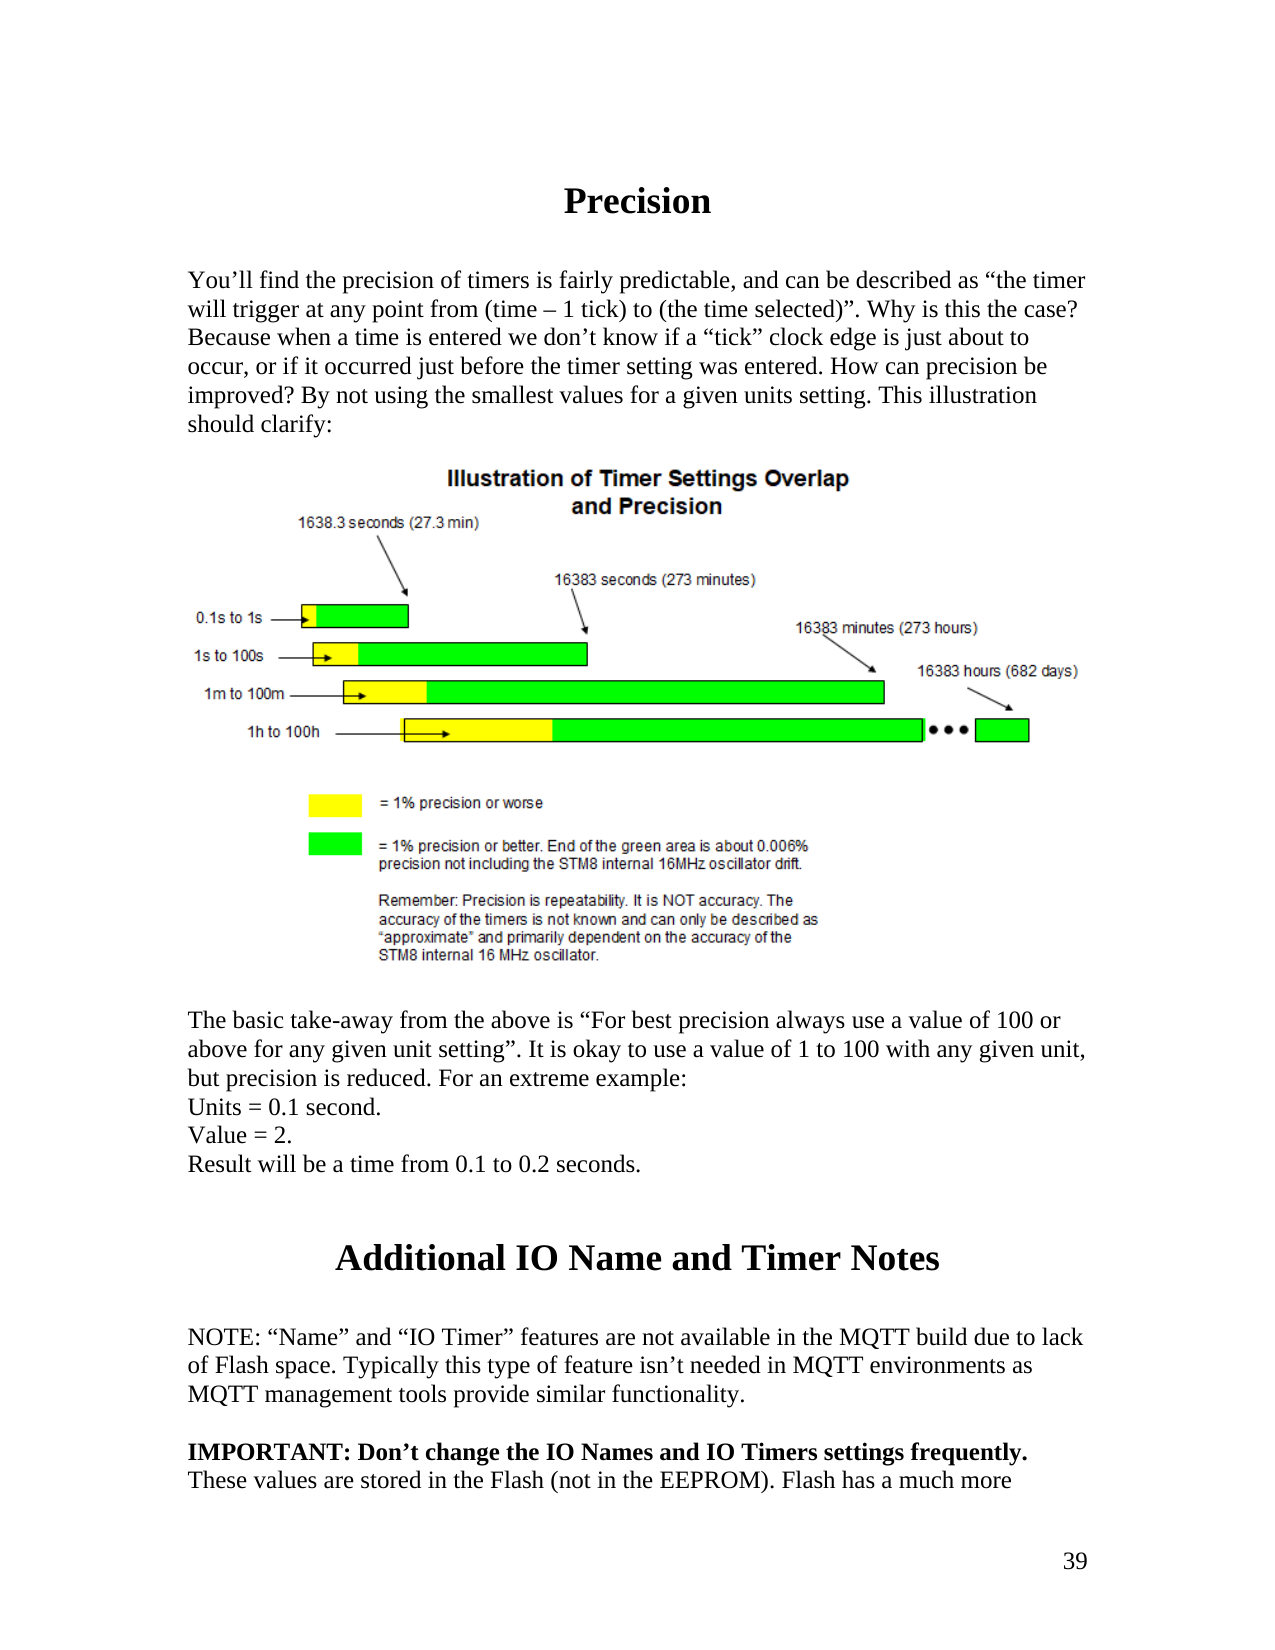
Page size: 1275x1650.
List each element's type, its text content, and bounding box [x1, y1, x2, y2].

picture [187, 466, 1088, 977]
text You’ll find the precision of timers is fairly predictable, and can be described as “the timer will trigger at any point from (time – 1 tick) to (the time selected)”. Why is this the case? Because when a time is entered we don’t know if a “tick” clock edge is just about to occur, or if it occurred just before the timer setting was entered. How can precision be improved? By not using the smallest values for a given units setting. This illustration should clarify: [187, 265, 1087, 437]
text Additional IO Name and Timer Notes [187, 1236, 1087, 1279]
text Value = 2. [187, 1121, 1087, 1149]
text Result will be a time from 0.1 to 0.2 seconds. [187, 1149, 1087, 1178]
text IMPORTANT: Don’t change the IO Names and IO Timers settings frequently. These values are stored in the Flash (not in the EEPROM). Flash has a much more [187, 1437, 1087, 1494]
text Units = 0.1 second. [187, 1092, 1087, 1121]
text Precision [187, 179, 1087, 222]
text The basic take-away from the above is “For best precision always use a value of 100 or above for any given unit setting”. It is okay to use a value of 1 to 100 with any given unit, but precision is reduced. For an extreme example: [187, 1006, 1087, 1092]
text NOTE: “Name” and “IO Timer” features are not available in the MQTT build due to lack of Flash space. Typically this type of feature isn’t needed in MQTT environments as MQTT management tools provide similar functionality. [187, 1322, 1087, 1408]
